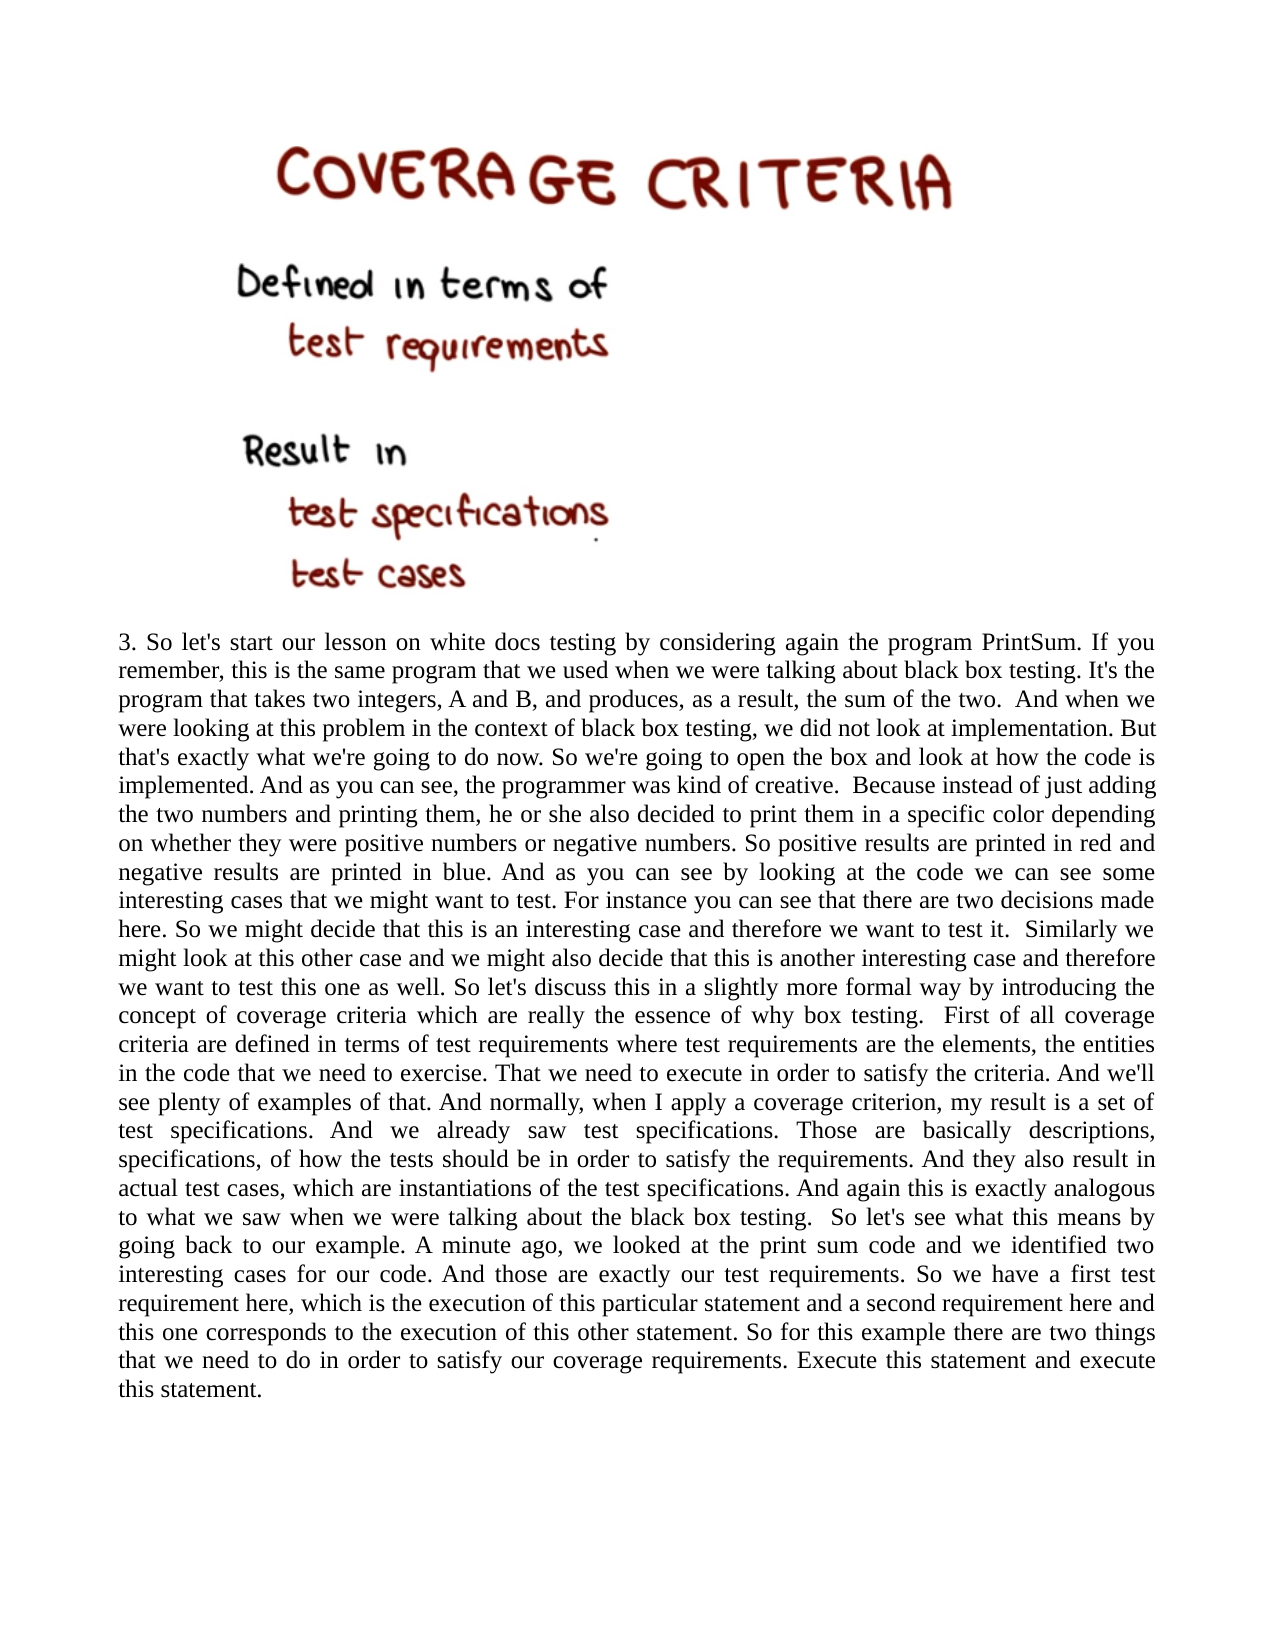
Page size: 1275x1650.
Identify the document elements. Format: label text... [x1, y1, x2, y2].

text 3. So let's start our lesson on white docs testing by considering again the program PrintSum. If you remember, this is the same program that we used when we were talking about black box testing. It's the program that takes two integers, A and B, and produces, as a result, the sum of the two. And when we were looking at this problem in the context of black box testing, we did not look at implementation. But that's exactly what we're going to do now. So we're going to open the box and look at how the code is implemented. And as you can see, the programmer was kind of creative. Because instead of just adding the two numbers and printing them, he or she also decided to print them in a specific color depending on whether they were positive numbers or negative numbers. So positive results are printed in red and negative results are printed in blue. And as you can see by looking at the code we can see some interesting cases that we might want to test. For instance you can see that there are two decisions made here. So we might decide that this is an interesting case and therefore we want to test it. Similarly we might look at this other case and we might also decide that this is another interesting case and therefore we want to test this one as well. So let's discuss this in a slightly more formal way by introducing the concept of coverage criteria which are really the essence of why box testing. First of all coverage criteria are defined in terms of test requirements where test requirements are the elements, the entities in the code that we need to exercise. That we need to execute in order to satisfy the criteria. And we'll see plenty of examples of that. And normally, when I apply a coverage criterion, my result is a set of test specifications. And we already saw test specifications. Those are basically descriptions, specifications, of how the tests should be in order to satisfy the requirements. And they also result in actual test cases, which are instantiations of the test specifications. And again this is exactly analogous to what we saw when we were talking about the black box testing. So let's see what this means by going back to our example. A minute ago, we looked at the print sum code and we identified two interesting cases for our code. And those are exactly our test requirements. So we have a first test requirement here, which is the execution of this particular statement and a second requirement here and this one corresponds to the execution of this other statement. So for this example there are two things that we need to do in order to satisfy our coverage requirements. Execute this statement and execute this statement. [118, 627, 1157, 1403]
picture [118, 146, 1157, 598]
